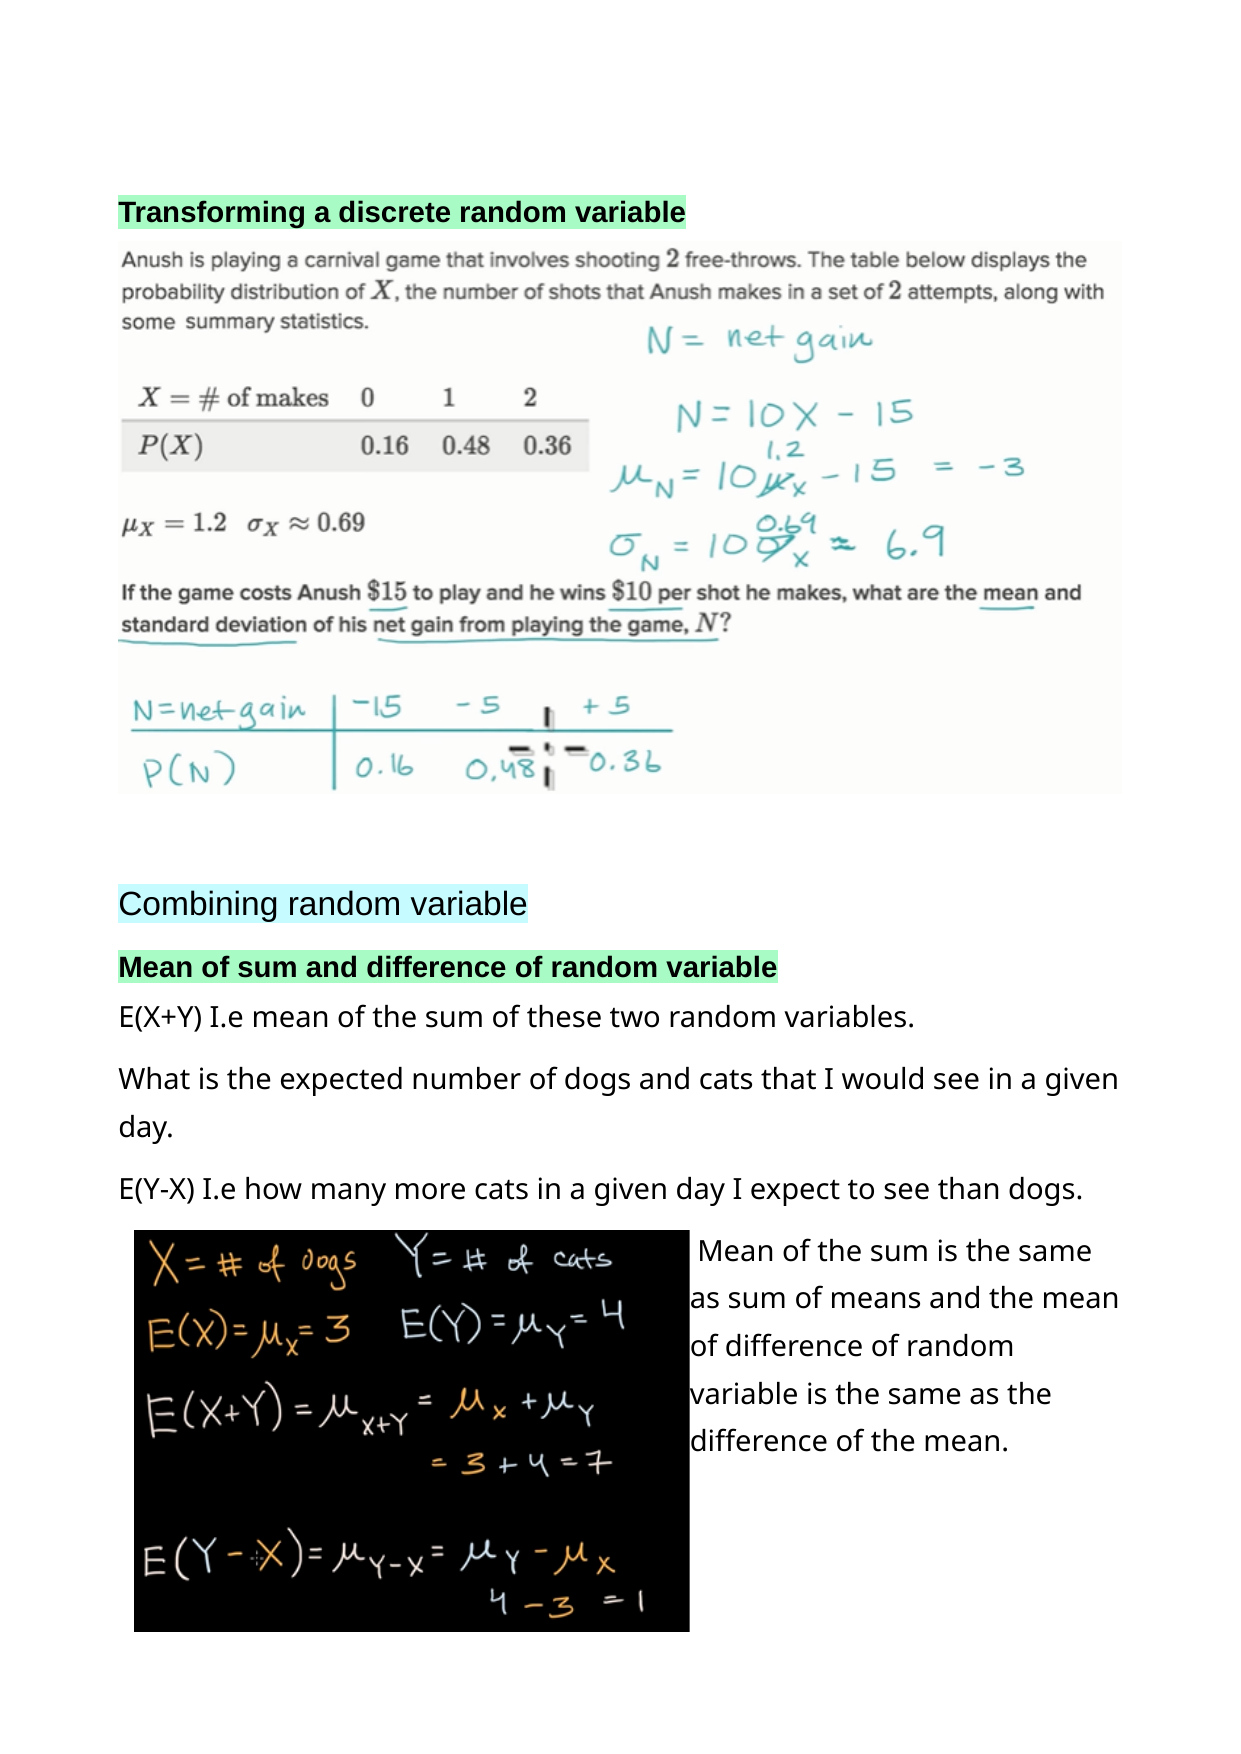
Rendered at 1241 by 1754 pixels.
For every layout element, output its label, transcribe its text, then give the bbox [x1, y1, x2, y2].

text [118, 1230, 134, 1460]
subtitle Mean of sum and difference of random variable [778, 950, 1122, 983]
text E(Y-X) I.e how many more cats in a given day I expect to see than dogs. [118, 1168, 1122, 1208]
text Mean of the sum is the same as sum of means and the mean of difference of random variable is the same as the difference of the mean. [690, 1230, 1122, 1460]
text What is the expected number of dogs and cats that I would see in a given day. [118, 1058, 1122, 1146]
subtitle Combining random variable [528, 884, 1122, 923]
picture [118, 241, 1123, 794]
subtitle Transforming a discrete random variable [686, 195, 1122, 229]
text E(X+Y) I.e mean of the sum of these two random variables. [118, 996, 1122, 1036]
picture [134, 1230, 690, 1632]
